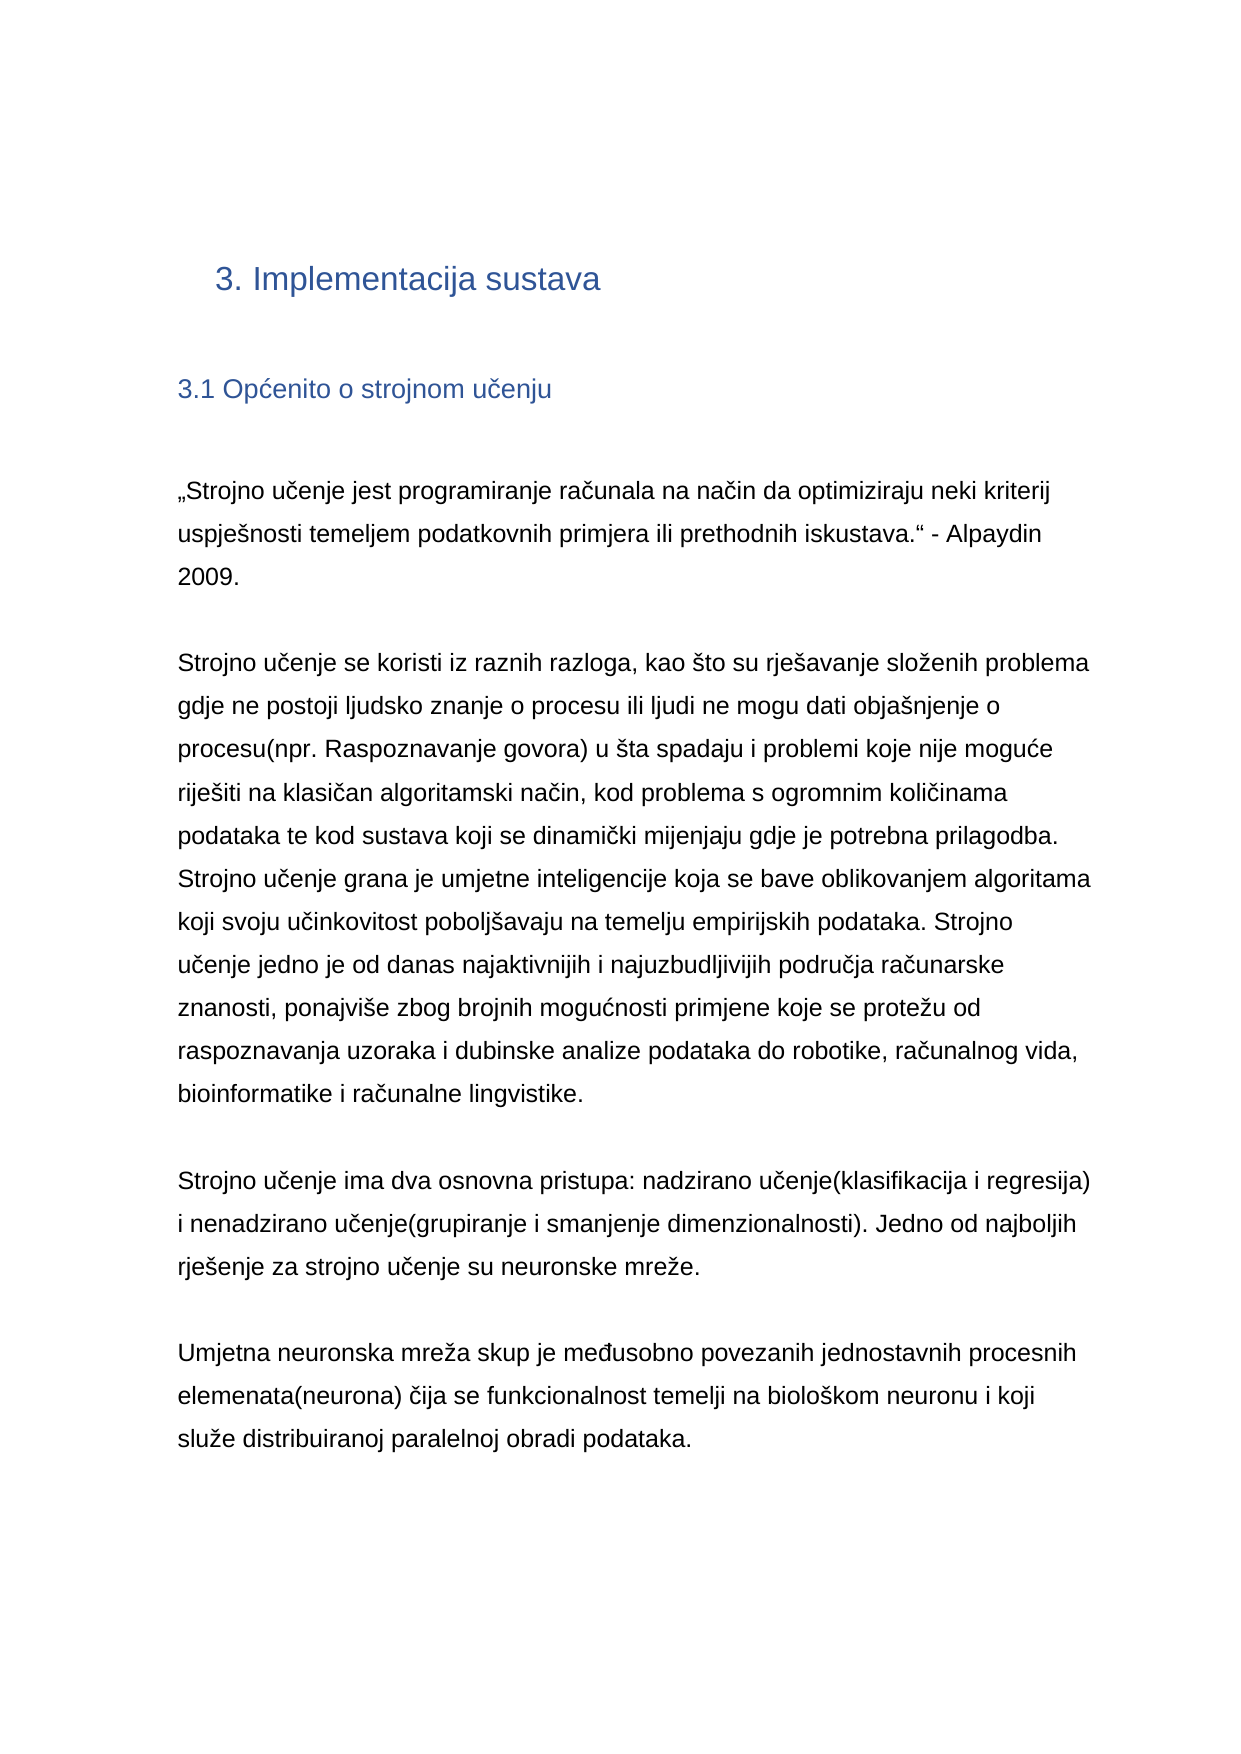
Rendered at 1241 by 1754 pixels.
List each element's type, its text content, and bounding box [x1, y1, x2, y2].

text Strojno učenje ima dva osnovna pristupa: nadzirano učenje(klasifikacija i regresija) i nenadzirano učenje(grupiranje i smanjenje dimenzionalnosti). Jedno od najboljih rješenje za strojno učenje su neuronske mreže. [177, 1166, 1092, 1281]
subtitle Implementacija sustava [215, 259, 1092, 297]
text „Strojno učenje jest programiranje računala na način da optimiziraju neki kriterij uspješnosti temeljem podatkovnih primjera ili prethodnih iskustava.“ - Alpaydin 2009. [177, 476, 1092, 591]
subtitle 3.1 Općenito o strojnom učenju [177, 373, 1092, 404]
text Umjetna neuronska mreža skup je međusobno povezanih jednostavnih procesnih elemenata(neurona) čija se funkcionalnost temelji na biološkom neuronu i koji služe distribuiranoj paralelnoj obradi podataka. [177, 1338, 1092, 1453]
text Strojno učenje se koristi iz raznih razloga, kao što su rješavanje složenih problema gdje ne postoji ljudsko znanje o procesu ili ljudi ne mogu dati objašnjenje o procesu(npr. Raspoznavanje govora) u šta spadaju i problemi koje nije moguće riješiti na klasičan algoritamski način, kod problema s ogromnim količinama podataka te kod sustava koji se dinamički mijenjaju gdje je potrebna prilagodba. Strojno učenje grana je umjetne inteligencije koja se bave oblikovanjem algoritama koji svoju učinkovitost poboljšavaju na temelju empirijskih podataka. Strojno učenje jedno je od danas najaktivnijih i najuzbudljivijih područja računarske znanosti, ponajviše zbog brojnih mogućnosti primjene koje se protežu od raspoznavanja uzoraka i dubinske analize podataka do robotike, računalnog vida, bioinformatike i računalne lingvistike. [177, 648, 1092, 1108]
